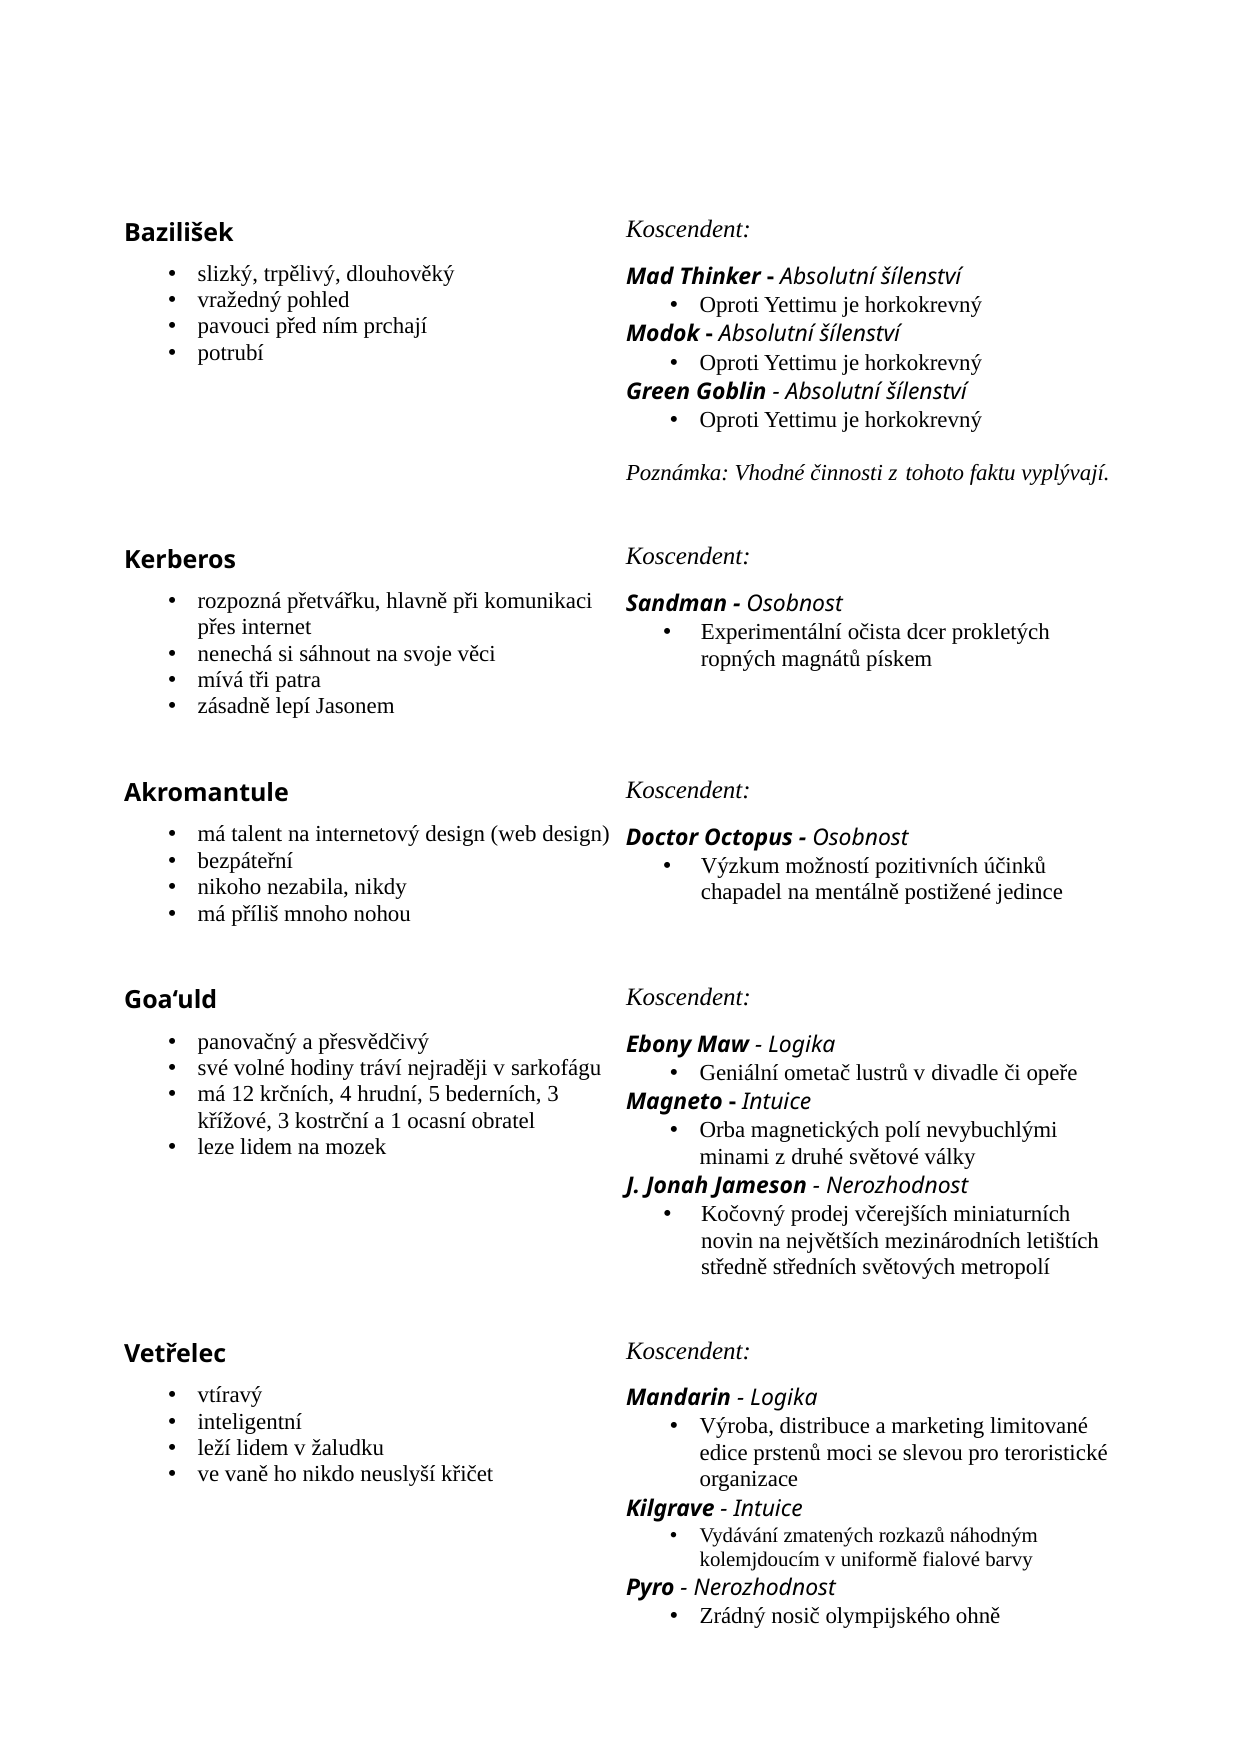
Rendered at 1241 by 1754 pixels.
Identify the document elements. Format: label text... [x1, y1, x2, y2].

table_cell Ebony Maw - Logika Geniální ometač lustrů v divadle či opeře Magneto - Intuice Orba magnetických polí nevybuchlými minami z druhé světové války J. Jonah Jameson - Nerozhodnost Kočovný prodej včerejších miniaturních novin na největších mezinárodních letištích středně středních světových metropolí [620, 1022, 1122, 1285]
table_cell rozpozná přetvářku, hlavně při komunikaci přes internet nenechá si sáhnout na svoje věci mívá tři patra zásadně lepí Jasonem [118, 581, 620, 724]
table_header Vetřelec [118, 1330, 620, 1376]
table_cell má talent na internetový design (web design) bezpáteřní nikoho nezabila, nikdy má příliš mnoho nohou [118, 815, 620, 932]
table_header Koscendent: [620, 209, 1122, 254]
table_header Koscendent: [620, 769, 1122, 815]
table_header Kerberos [118, 536, 620, 581]
table_cell Mad Thinker - Absolutní šílenství Oproti Yettimu je horkokrevný Modok - Absolutní šílenství Oproti Yettimu je horkokrevný Green Goblin - Absolutní šílenství Oproti Yettimu je horkokrevný Poznámka: Vhodné činnosti z tohoto faktu vyplývají. [620, 254, 1122, 491]
table_cell Doctor Octopus - Osobnost Výzkum možností pozitivních účinků chapadel na mentálně postižené jedince [620, 815, 1122, 932]
table_header Goa‘uld [118, 976, 620, 1022]
table_cell Mandarin - Logika Výroba, distribuce a marketing limitované edice prstenů moci se slevou pro teroristické organizace Kilgrave - Intuice Vydávání zmatených rozkazů náhodným kolemjdoucím v uniformě fialové barvy Pyro - Nerozhodnost Zrádný nosič olympijského ohně [620, 1376, 1122, 1634]
table_header Koscendent: [620, 1330, 1122, 1376]
table_cell Sandman - Osobnost Experimentální očista dcer prokletých ropných magnátů pískem [620, 581, 1122, 724]
table_header Smrt – 7. sektor [118, 118, 1122, 164]
table_cell vtíravý inteligentní leží lidem v žaludku ve vaně ho nikdo neuslyší křičet [118, 1376, 620, 1634]
table_header Bazilišek [118, 209, 620, 254]
table_cell slizký, trpělivý, dlouhověký vražedný pohled pavouci před ním prchají potrubí [118, 254, 620, 491]
table_header Koscendent: [620, 976, 1122, 1022]
table_header Koscendent: [620, 536, 1122, 581]
table_header Akromantule [118, 769, 620, 815]
table_cell panovačný a přesvědčivý své volné hodiny tráví nejraději v sarkofágu má 12 krčních, 4 hrudní, 5 bederních, 3 křížové, 3 kostrční a 1 ocasní obratel leze lidem na mozek [118, 1022, 620, 1285]
